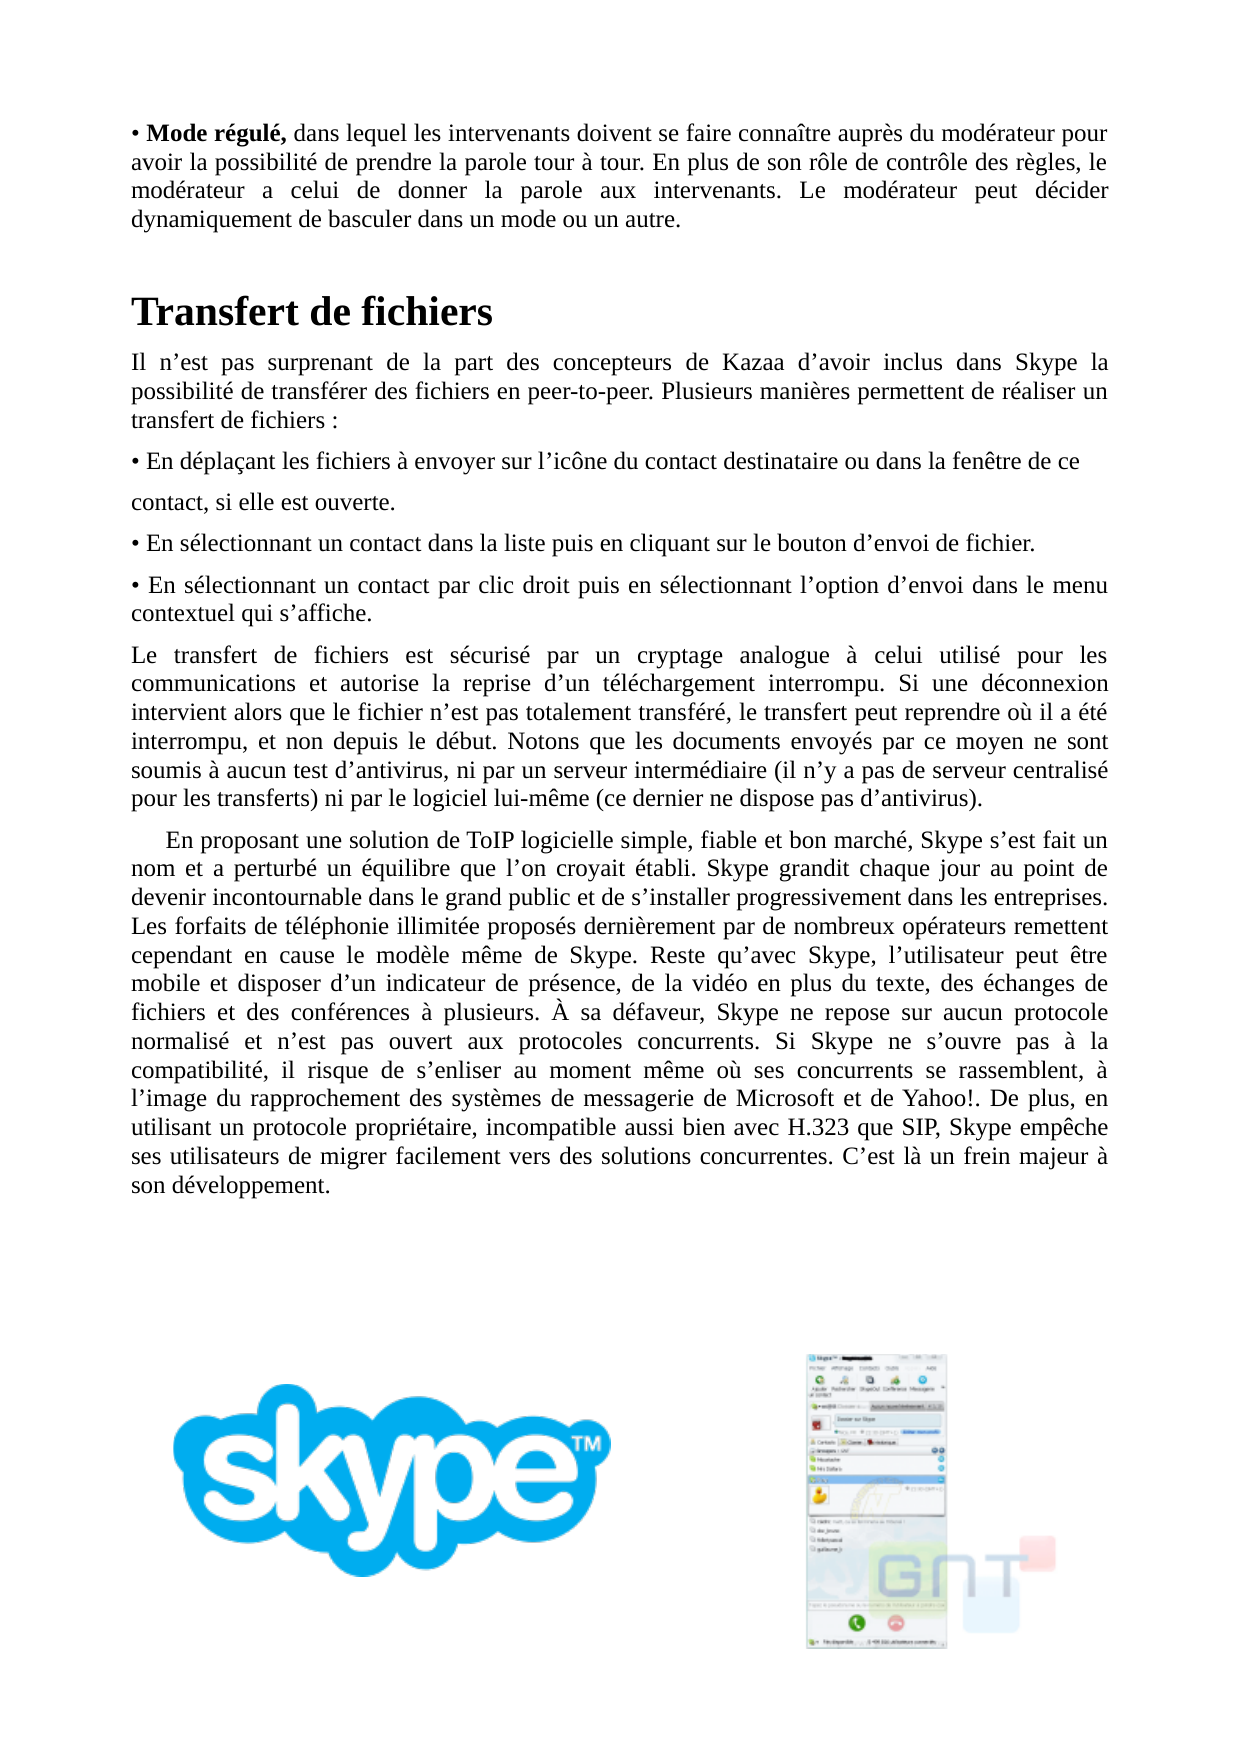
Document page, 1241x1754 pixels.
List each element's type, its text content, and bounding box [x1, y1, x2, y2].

picture [681, 1354, 1073, 1649]
text Transfert de fichiers [131, 287, 1109, 335]
picture [173, 1453, 358, 1577]
picture [291, 1384, 611, 1577]
picture [173, 1384, 283, 1444]
text • Mode régulé, dans lequel les intervenants doivent se faire connaître auprès du modérateur pour avoir la possibilité de prendre la parole tour à tour. En plus de son rôle de contrôle des règles, le modérateur a celui de donner la parole aux intervenants. Le modérateur peut décider dynamiquement de basculer dans un mode ou un autre. [131, 118, 1109, 233]
picture [204, 1403, 578, 1551]
text Il n’est pas surprenant de la part des concepteurs de Kazaa d’avoir inclus dans Skype la possibilité de transférer des fichiers en peer-to-peer. Plusieurs manières permettent de réaliser un transfert de fichiers : [131, 347, 1109, 433]
text • En sélectionnant un contact par clic droit puis en sélectionnant l’option d’envoi dans le menu contextuel qui s’affiche. [131, 570, 1109, 627]
text Le transfert de fichiers est sécurisé par un cryptage analogue à celui utilisé pour les communications et autorise la reprise d’un téléchargement interrompu. Si une déconnexion intervient alors que le fichier n’est pas totalement transféré, le transfert peut reprendre où il a été interrompu, et non depuis le début. Notons que les documents envoyés par ce moyen ne sont soumis à aucun test d’antivirus, ni par un serveur intermédiaire (il n’y a pas de serveur centralisé pour les transferts) ni par le logiciel lui-même (ce dernier ne dispose pas d’antivirus). [131, 640, 1109, 812]
picture [571, 1436, 601, 1451]
text • En déplaçant les fichiers à envoyer sur l’icône du contact destinataire ou dans la fenêtre de ce [131, 446, 1109, 475]
text contact, si elle est ouverte. [131, 487, 1109, 516]
text En proposant une solution de ToIP logicielle simple, fiable et bon marché, Skype s’est fait un nom et a perturbé un équilibre que l’on croyait établi. Skype grandit chaque jour au point de devenir incontournable dans le grand public et de s’installer progressivement dans les entreprises. Les forfaits de téléphonie illimitée proposés dernièrement par de nombreux opérateurs remettent cependant en cause le modèle même de Skype. Reste qu’avec Skype, l’utilisateur peut être mobile et disposer d’un indicateur de présence, de la vidéo en plus du texte, des échanges de fichiers et des conférences à plusieurs. À sa défaveur, Skype ne repose sur aucun protocole normalisé et n’est pas ouvert aux protocoles concurrents. Si Skype ne s’ouvre pas à la compatibilité, il risque de s’enliser au moment même où ses concurrents se rassemblent, à l’image du rapprochement des systèmes de messagerie de Microsoft et de Yahoo!. De plus, en utilisant un protocole propriétaire, incompatible aussi bien avec H.323 que SIP, Skype empêche ses utilisateurs de migrer facilement vers des solutions concurrentes. C’est là un frein majeur à son développement. [131, 825, 1109, 1198]
text • En sélectionnant un contact dans la liste puis en cliquant sur le bouton d’envoi de fichier. [131, 528, 1109, 557]
